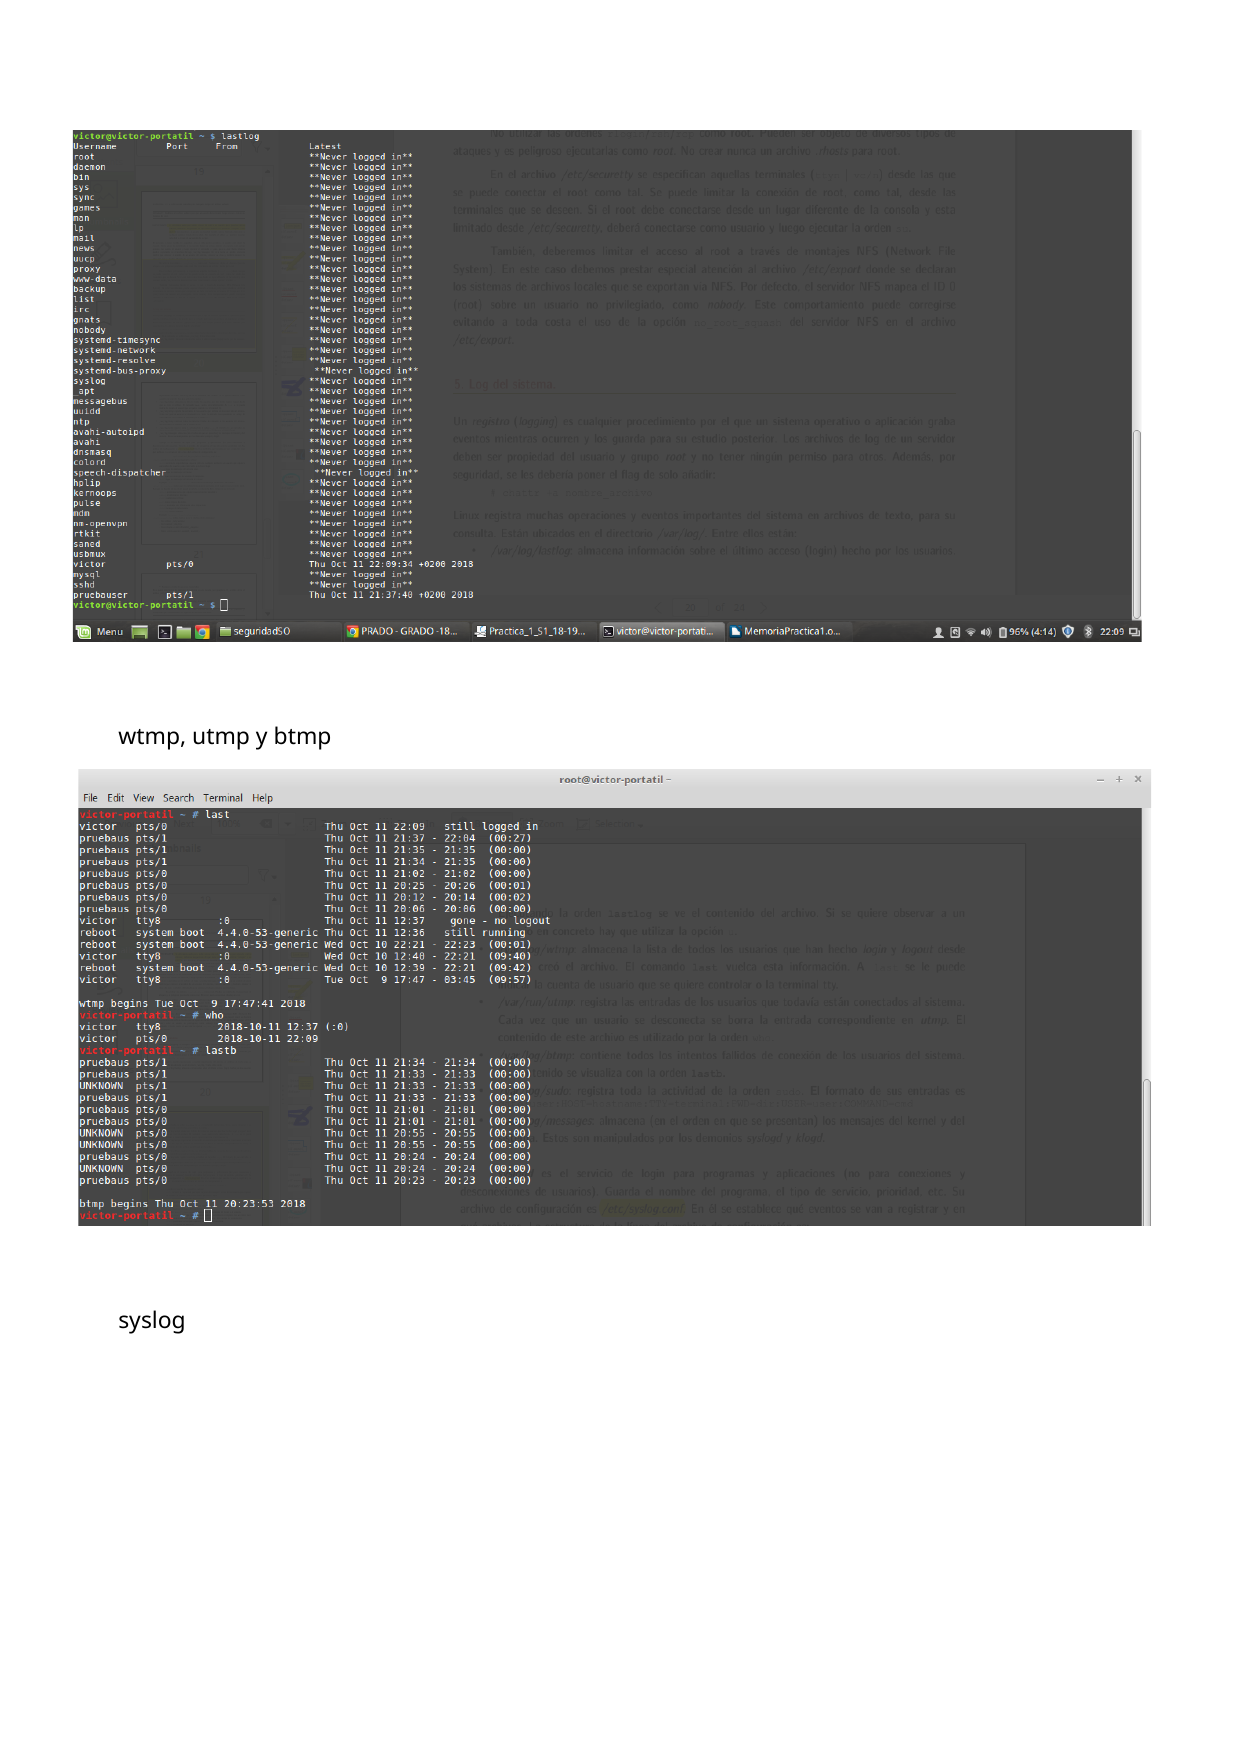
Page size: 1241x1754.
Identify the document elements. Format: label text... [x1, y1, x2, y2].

text syslog [118, 1304, 1122, 1335]
picture [78, 769, 1152, 1226]
text wtmp, utmp y btmp [118, 720, 1122, 751]
picture [72, 130, 1142, 642]
